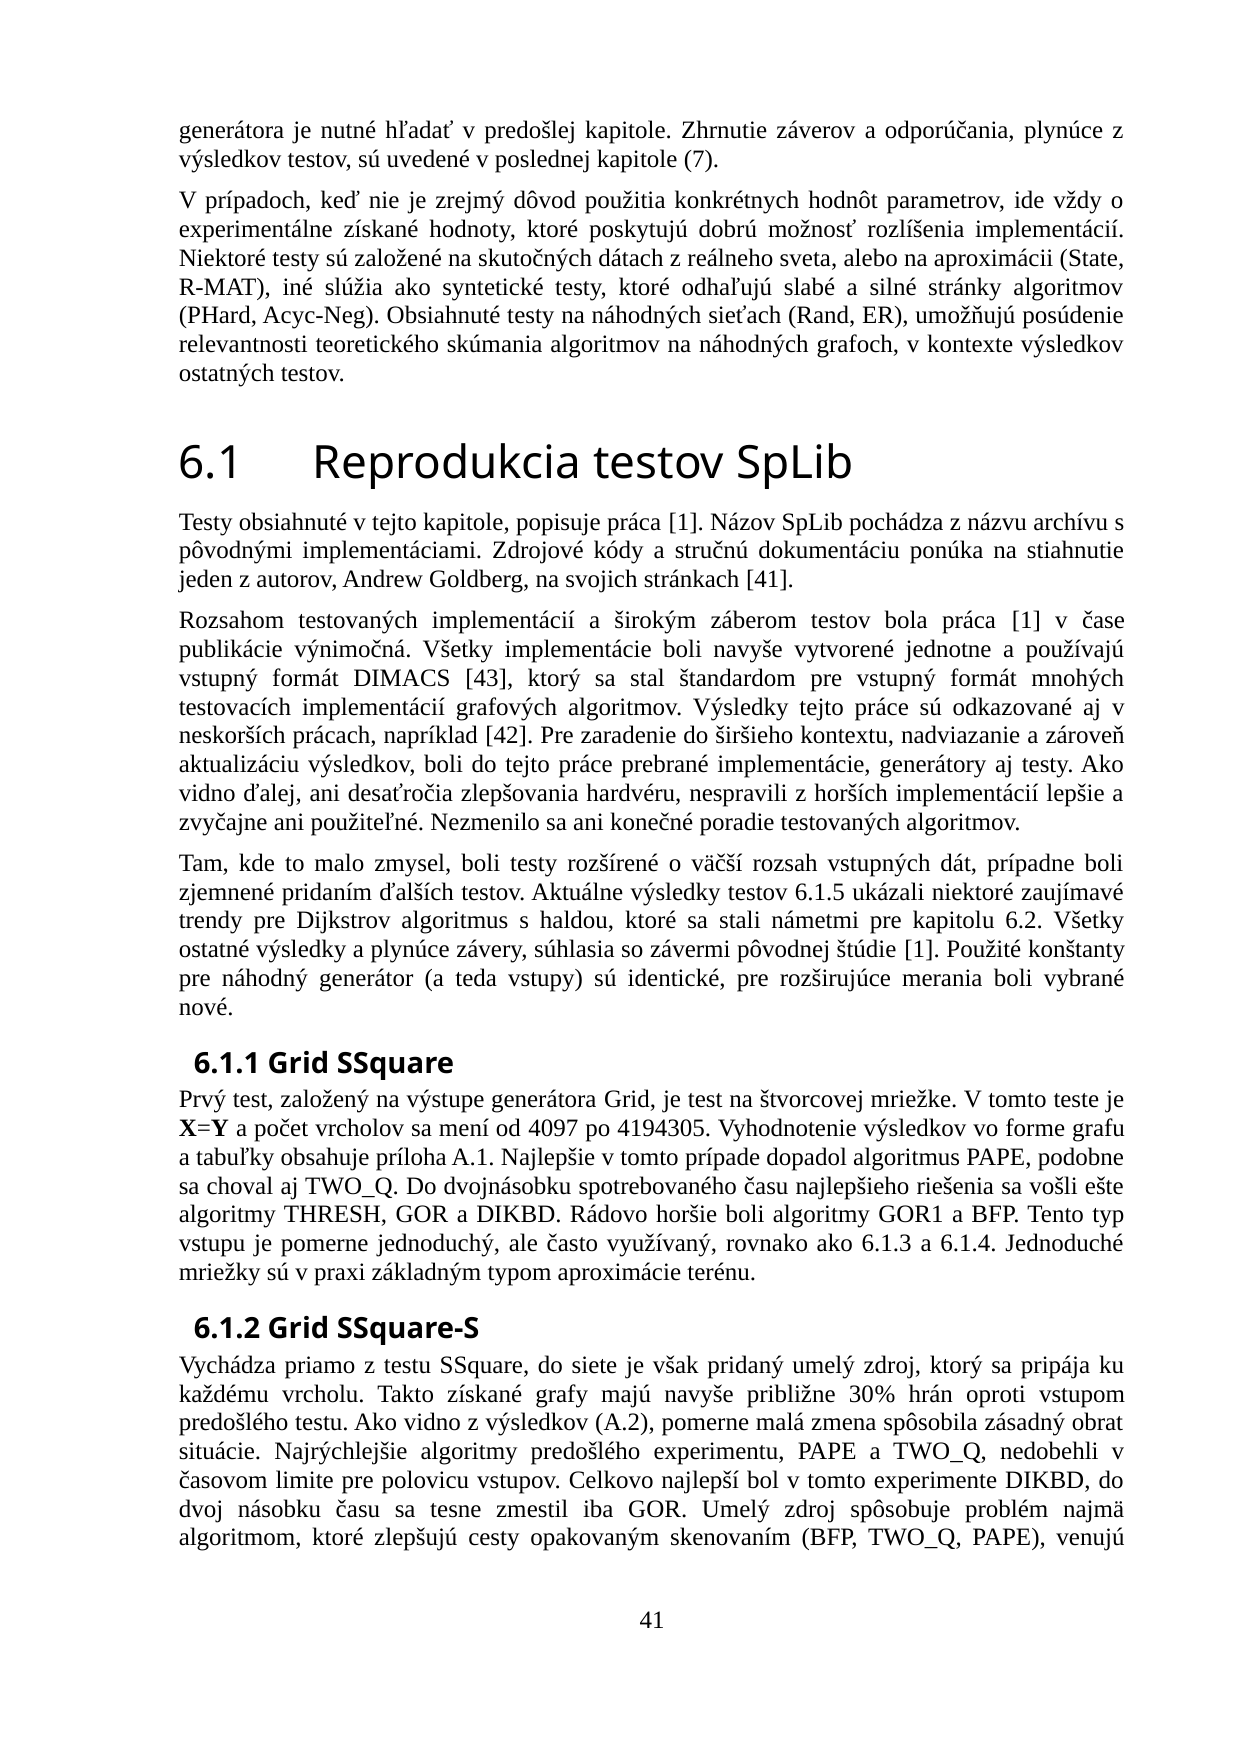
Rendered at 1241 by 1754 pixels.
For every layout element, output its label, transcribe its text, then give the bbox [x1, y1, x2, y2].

text Tam, kde to malo zmysel, boli testy rozšírené o väčší rozsah vstupných dát, prípadne boli zjemnené pridaním ďalších testov. Aktuálne výsledky testov 6.1.5 ukázali niektoré zaujímavé trendy pre Dijkstrov algoritmus s haldou, ktoré sa stali námetmi pre kapitolu 6.2. Všetky ostatné výsledky a plynúce závery, súhlasia so závermi pôvodnej štúdie [1]. Použité konštanty pre náhodný generátor (a teda vstupy) sú identické, pre rozširujúce merania boli vybrané nové. [178, 848, 1125, 1020]
subtitle Grid SSquare-S [193, 1307, 1125, 1347]
subtitle Grid SSquare [193, 1042, 1125, 1082]
text Testy obsiahnuté v tejto kapitole, popisuje práca [1]. Názov SpLib pochádza z názvu archívu s pôvodnými implementáciami. Zdrojové kódy a stručnú dokumentáciu ponúka na stiahnutie jeden z autorov, Andrew Goldberg, na svojich stránkach [41]. [178, 507, 1125, 593]
text Vychádza priamo z testu SSquare, do siete je však pridaný umelý zdroj, ktorý sa pripája ku každému vrcholu. Takto získané grafy majú navyše približne 30% hrán oproti vstupom predošlého testu. Ako vidno z výsledkov (A.2), pomerne malá zmena spôsobila zásadný obrat situácie. Najrýchlejšie algoritmy predošlého experimentu, PAPE a TWO_Q, nedobehli v časovom limite pre polovicu vstupov. Celkovo najlepší bol v tomto experimente DIKBD, do dvoj násobku času sa tesne zmestil iba GOR. Umelý zdroj spôsobuje problém najmä algoritmom, ktoré zlepšujú cesty opakovaným skenovaním (BFP, TWO_Q, PAPE), venujú [178, 1350, 1125, 1551]
text generátora je nutné hľadať v predošlej kapitole. Zhrnutie záverov a odporúčania, plynúce z výsledkov testov, sú uvedené v poslednej kapitole (7). [178, 116, 1125, 173]
subtitle Reprodukcia testov SpLib [178, 429, 1125, 492]
text Prvý test, založený na výstupe generátora Grid, je test na štvorcovej mriežke. V tomto teste je X=Y a počet vrcholov sa mení od 4097 po 4194305. Vyhodnotenie výsledkov vo forme grafu a tabuľky obsahuje príloha A.1. Najlepšie v tomto prípade dopadol algoritmus PAPE, podobne sa choval aj TWO_Q. Do dvojnásobku spotrebovaného času najlepšieho riešenia sa vošli ešte algoritmy THRESH, GOR a DIKBD. Rádovo horšie boli algoritmy GOR1 a BFP. Tento typ vstupu je pomerne jednoduchý, ale často využívaný, rovnako ako 6.1.3 a 6.1.4. Jednoduché mriežky sú v praxi základným typom aproximácie terénu. [178, 1084, 1125, 1286]
text Rozsahom testovaných implementácií a širokým záberom testov bola práca [1] v čase publikácie výnimočná. Všetky implementácie boli navyše vytvorené jednotne a používajú vstupný formát DIMACS [43], ktorý sa stal štandardom pre vstupný formát mnohých testovacích implementácií grafových algoritmov. Výsledky tejto práce sú odkazované aj v neskorších prácach, napríklad [42]. Pre zaradenie do širšieho kontextu, nadviazanie a zároveň aktualizáciu výsledkov, boli do tejto práce prebrané implementácie, generátory aj testy. Ako vidno ďalej, ani desaťročia zlepšovania hardvéru, nespravili z horších implementácií lepšie a zvyčajne ani použiteľné. Nezmenilo sa ani konečné poradie testovaných algoritmov. [178, 605, 1125, 835]
text V prípadoch, keď nie je zrejmý dôvod použitia konkrétnych hodnôt parametrov, ide vždy o experimentálne získané hodnoty, ktoré poskytujú dobrú možnosť rozlíšenia implementácií. Niektoré testy sú založené na skutočných dátach z reálneho sveta, alebo na aproximácii (State, R-MAT), iné slúžia ako syntetické testy, ktoré odhaľujú slabé a silné stránky algoritmov (PHard, Acyc-Neg). Obsiahnuté testy na náhodných sieťach (Rand, ER), umožňujú posúdenie relevantnosti teoretického skúmania algoritmov na náhodných grafoch, v kontexte výsledkov ostatných testov. [178, 186, 1125, 387]
